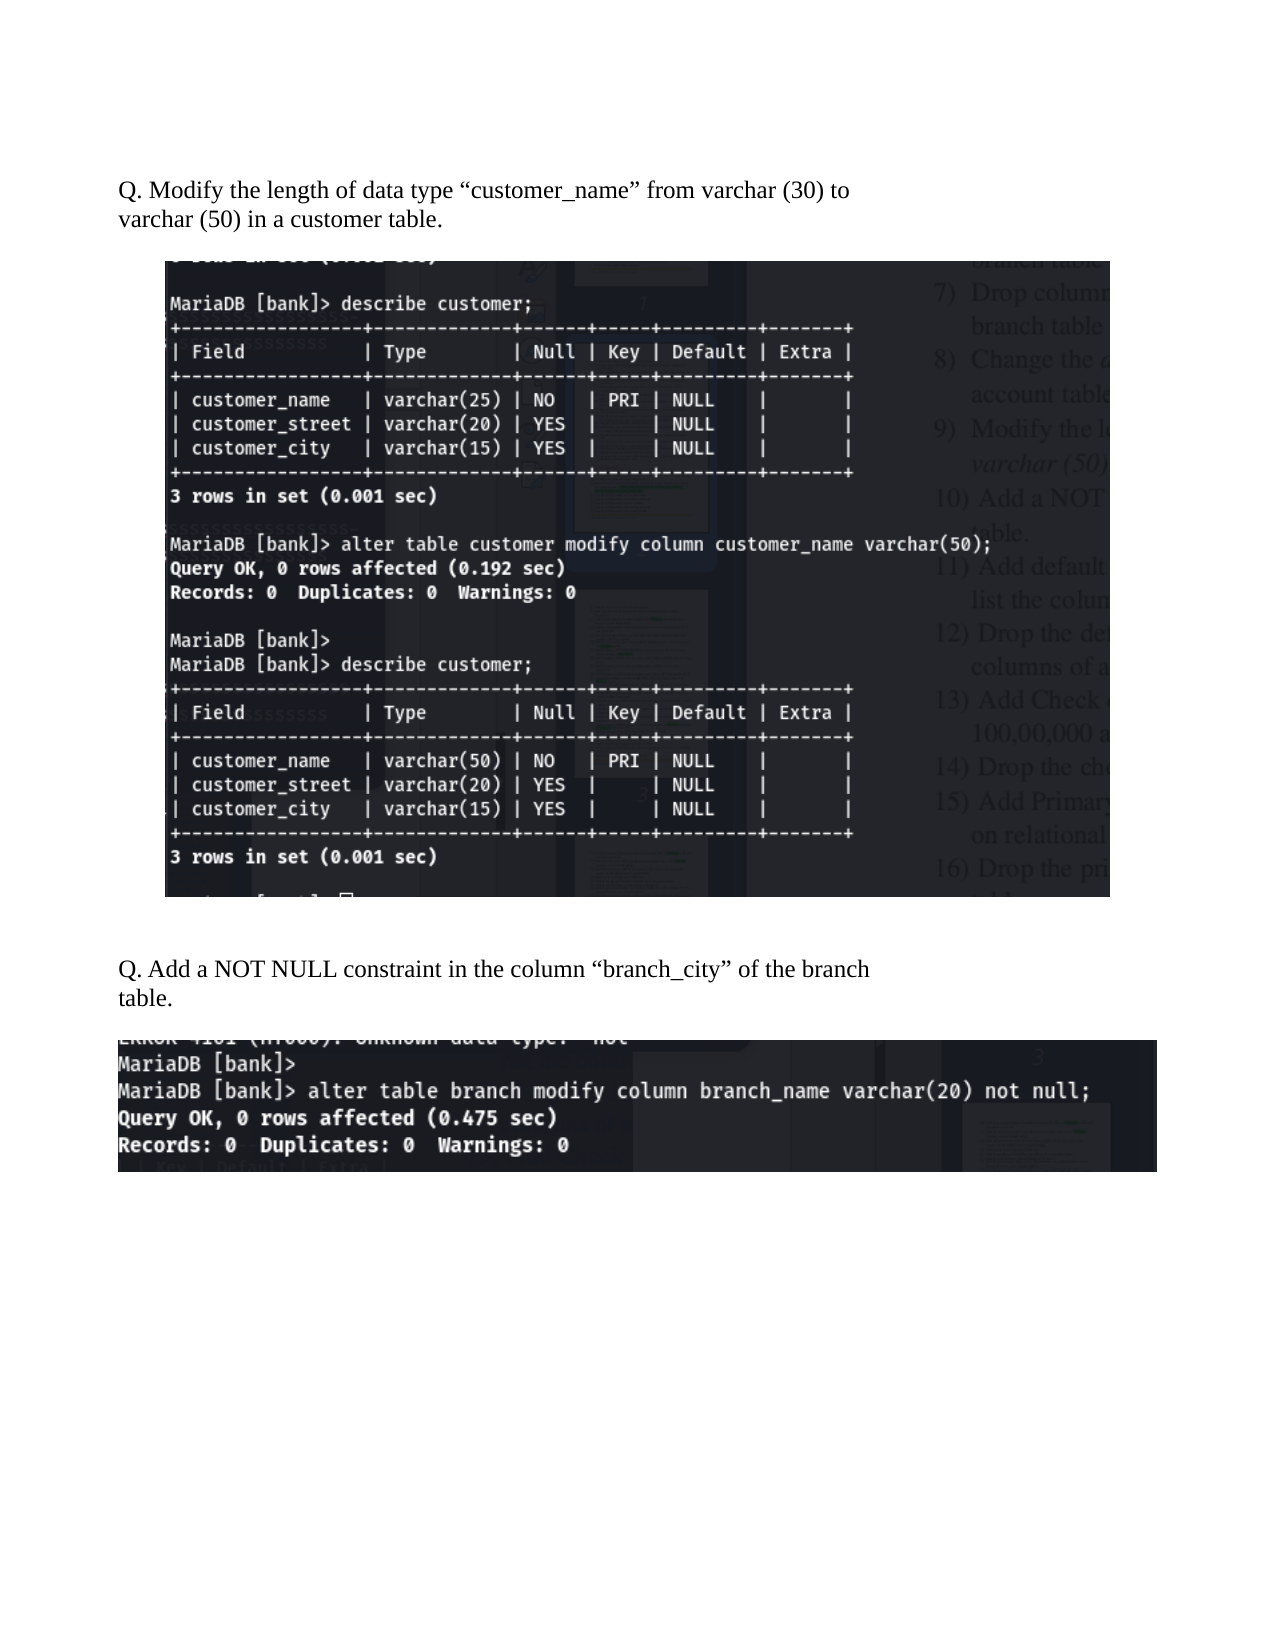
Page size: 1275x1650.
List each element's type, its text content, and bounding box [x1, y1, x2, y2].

text Q. Add a NOT NULL constraint in the column “branch_city” of the branch [118, 954, 1157, 983]
picture [165, 261, 1110, 897]
picture [118, 1040, 1157, 1172]
text varchar (50) in a customer table. [118, 204, 1157, 233]
text table. [118, 983, 1157, 1012]
text Q. Modify the length of data type “customer_name” from varchar (30) to [118, 176, 1157, 204]
